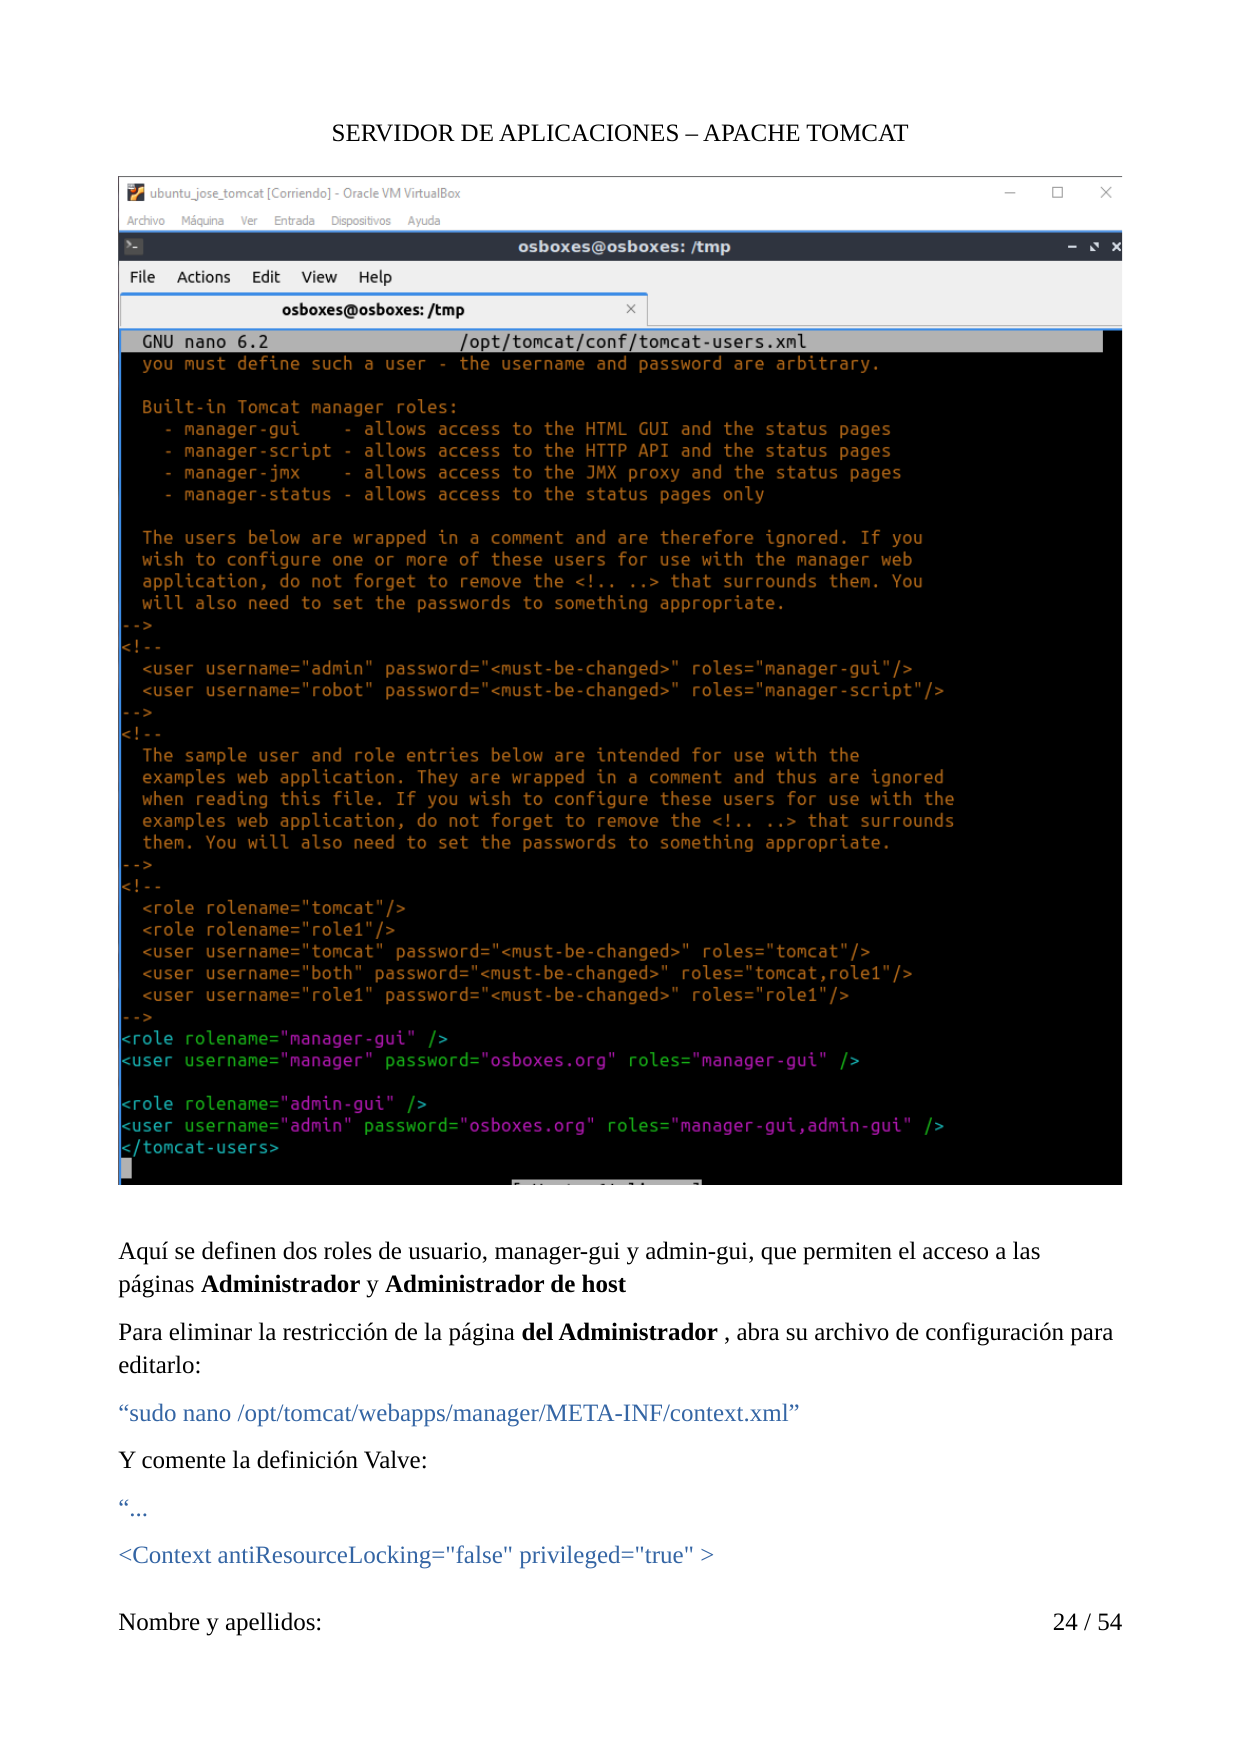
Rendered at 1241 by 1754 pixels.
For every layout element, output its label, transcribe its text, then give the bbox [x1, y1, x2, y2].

text Y comente la definición Valve: [118, 1445, 1122, 1474]
text <Context antiResourceLocking="false" privileged="true" > [118, 1541, 1122, 1569]
text “sudo nano /opt/tomcat/webapps/manager/META-INF/context.xml” [118, 1398, 1122, 1426]
text Para eliminar la restricción de la página del Administrador , abra su archivo de configuración para editarlo: [118, 1317, 1122, 1379]
text “... [118, 1493, 1122, 1522]
text Aquí se definen dos roles de usuario, manager-gui y admin-gui, que permiten el acceso a las páginas Administrador y Administrador de host [118, 1236, 1122, 1298]
picture [118, 176, 1123, 1185]
